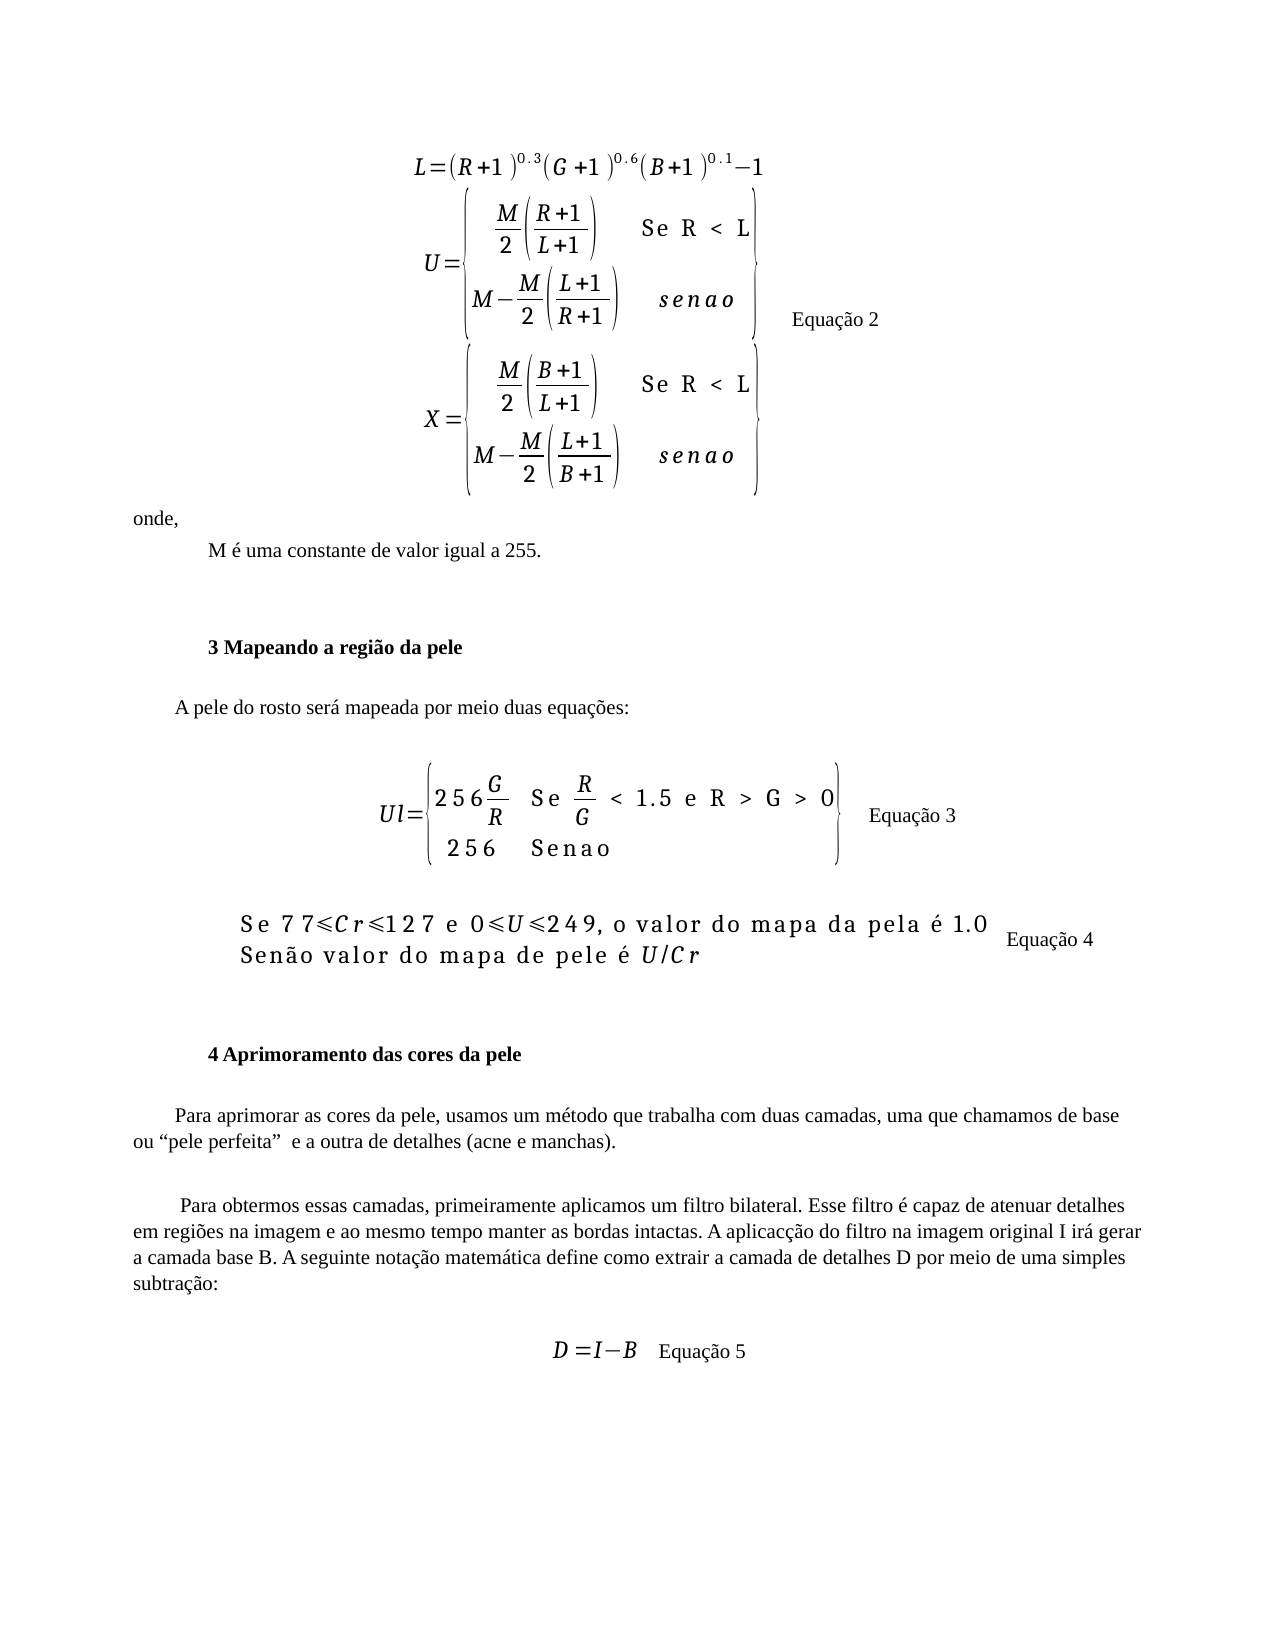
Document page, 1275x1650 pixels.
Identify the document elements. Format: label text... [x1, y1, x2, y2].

text A pele do rosto será mapeada por meio duas equações: [133, 695, 1142, 719]
text Equação 5 [133, 1336, 1142, 1364]
subtitle 4 Aprimoramento das cores da pele [133, 1042, 1142, 1066]
text onde, [133, 506, 1142, 530]
text Para aprimorar as cores da pele, usamos um método que trabalha com duas camadas, uma que chamamos de base ou “pele perfeita” e a outra de detalhes (acne e manchas). [133, 1103, 1142, 1153]
text Equação 2 [133, 148, 1142, 498]
text Para obtermos essas camadas, primeiramente aplicamos um filtro bilateral. Esse filtro é capaz de atenuar detalhes em regiões na imagem e ao mesmo tempo manter as bordas intactas. A aplicacção do filtro na imagem original I irá gerar a camada base B. A seguinte notação matemática define como extrair a camada de detalhes D por meio de uma simples subtração: [133, 1193, 1142, 1295]
subtitle 3 Mapeando a região da pele [178, 634, 1142, 659]
text Equação 3 [133, 759, 1142, 867]
picture [264, 0, 317, 25]
text M é uma constante de valor igual a 255. [133, 538, 1142, 562]
text Equação 4 [133, 907, 1142, 970]
